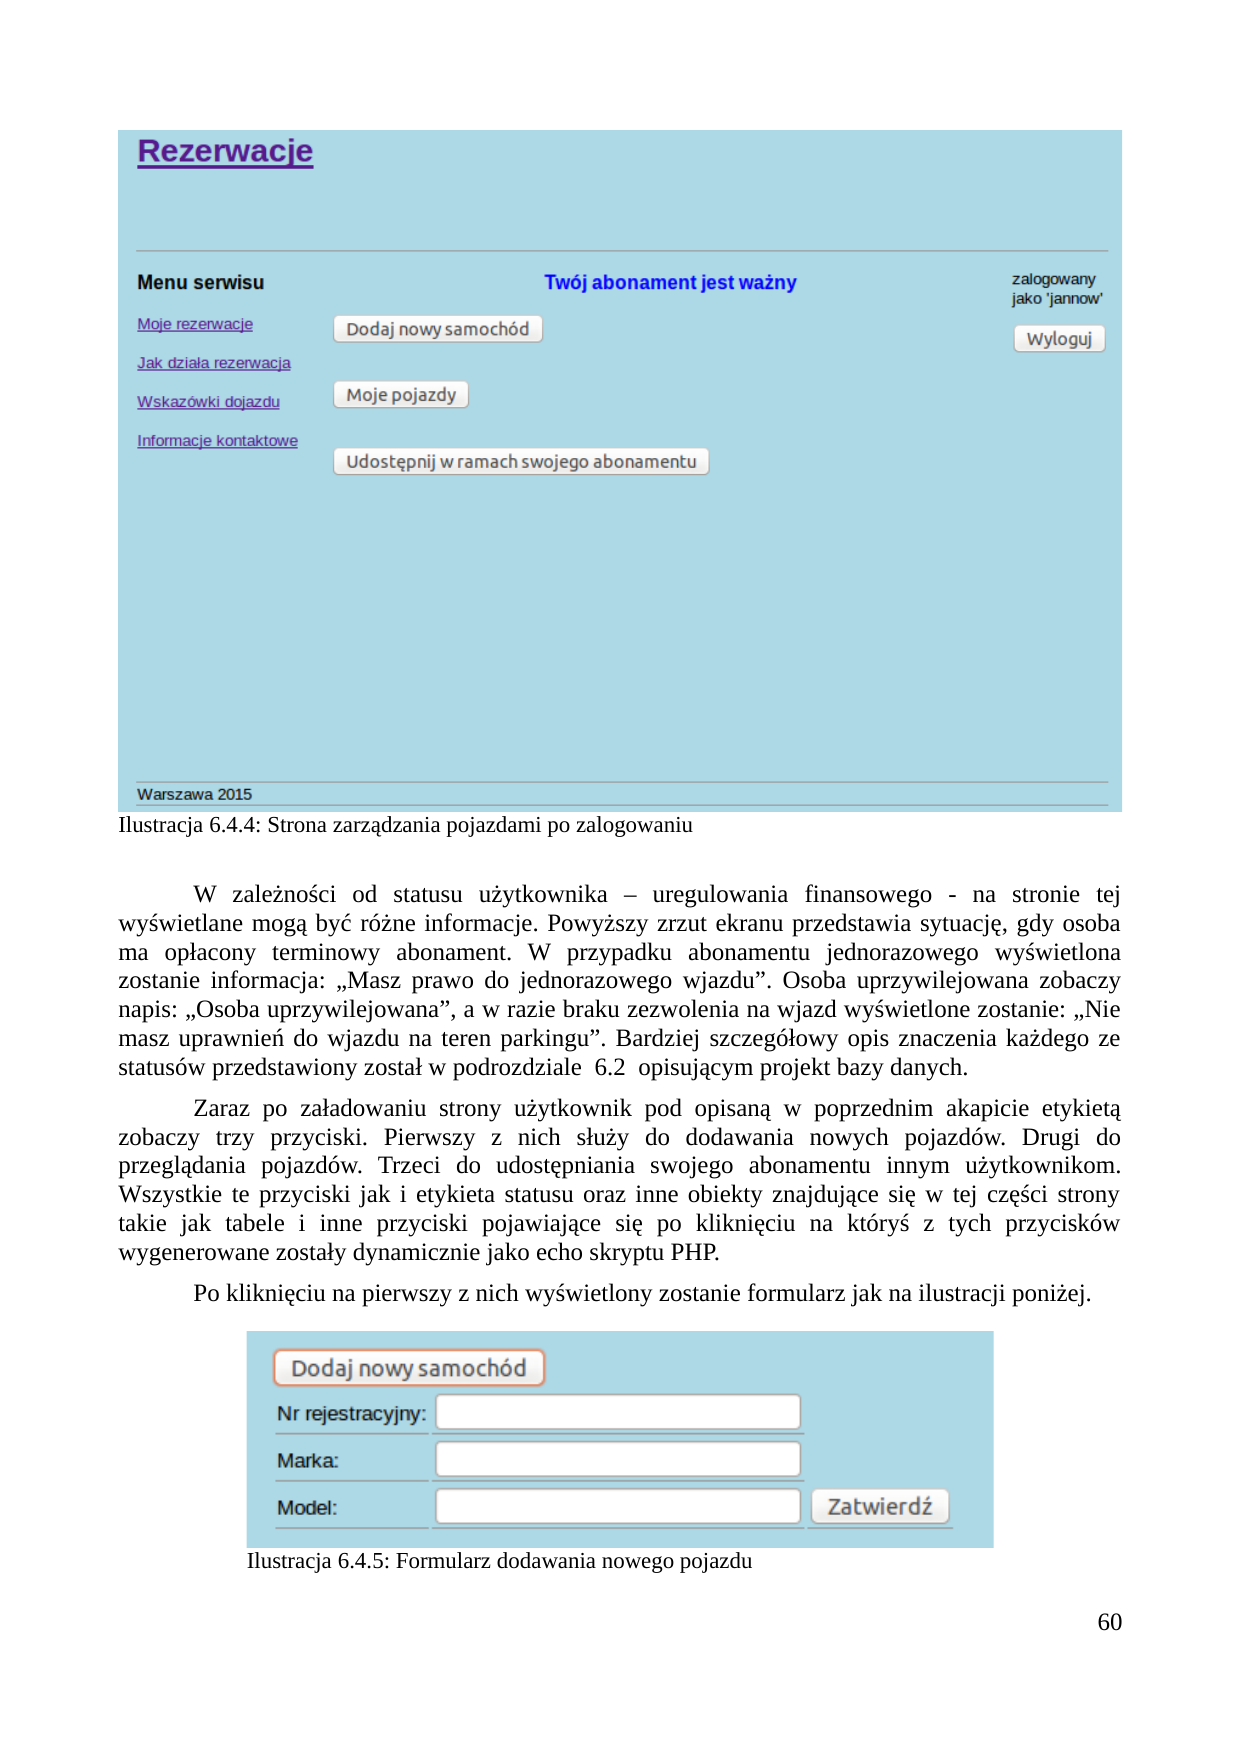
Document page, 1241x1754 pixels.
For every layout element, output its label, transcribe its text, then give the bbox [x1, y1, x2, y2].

text Ilustracja 6.4.5: Formularz dodawania nowego pojazdu [247, 1548, 994, 1574]
text Zaraz po załadowaniu strony użytkownik pod opisaną w poprzednim akapicie etykietą zobaczy trzy przyciski. Pierwszy z nich służy do dodawania nowych pojazdów. Drugi do przeglądania pojazdów. Trzeci do udostępniania swojego abonamentu innym użytkownikom. Wszystkie te przyciski jak i etykieta statusu oraz inne obiekty znajdujące się w tej części strony takie jak tabele i inne przyciski pojawiające się po kliknięciu na któryś z tych przycisków wygenerowane zostały dynamicznie jako echo skryptu PHP. [118, 1093, 1122, 1265]
text Ilustracja 6.4.4: Strona zarządzania pojazdami po zalogowaniu [118, 812, 1122, 838]
text W zależności od statusu użytkownika – uregulowania finansowego - na stronie tej wyświetlane mogą być różne informacje. Powyższy zrzut ekranu przedstawia sytuację, gdy osoba ma opłacony terminowy abonament. W przypadku abonamentu jednorazowego wyświetlona zostanie informacja: „Masz prawo do jednorazowego wjazdu”. Osoba uprzywilejowana zobaczy napis: „Osoba uprzywilejowana”, a w razie braku zezwolenia na wjazd wyświetlone zostanie: „Nie masz uprawnień do wjazdu na teren parkingu”. Bardziej szczegółowy opis znaczenia każdego ze statusów przedstawiony został w podrozdziale 6.2 opisującym projekt bazy danych. [118, 879, 1122, 1080]
text Po kliknięciu na pierwszy z nich wyświetlony zostanie formularz jak na ilustracji poniżej. [118, 1278, 1122, 1307]
picture [118, 130, 1123, 812]
picture [246, 1331, 994, 1548]
